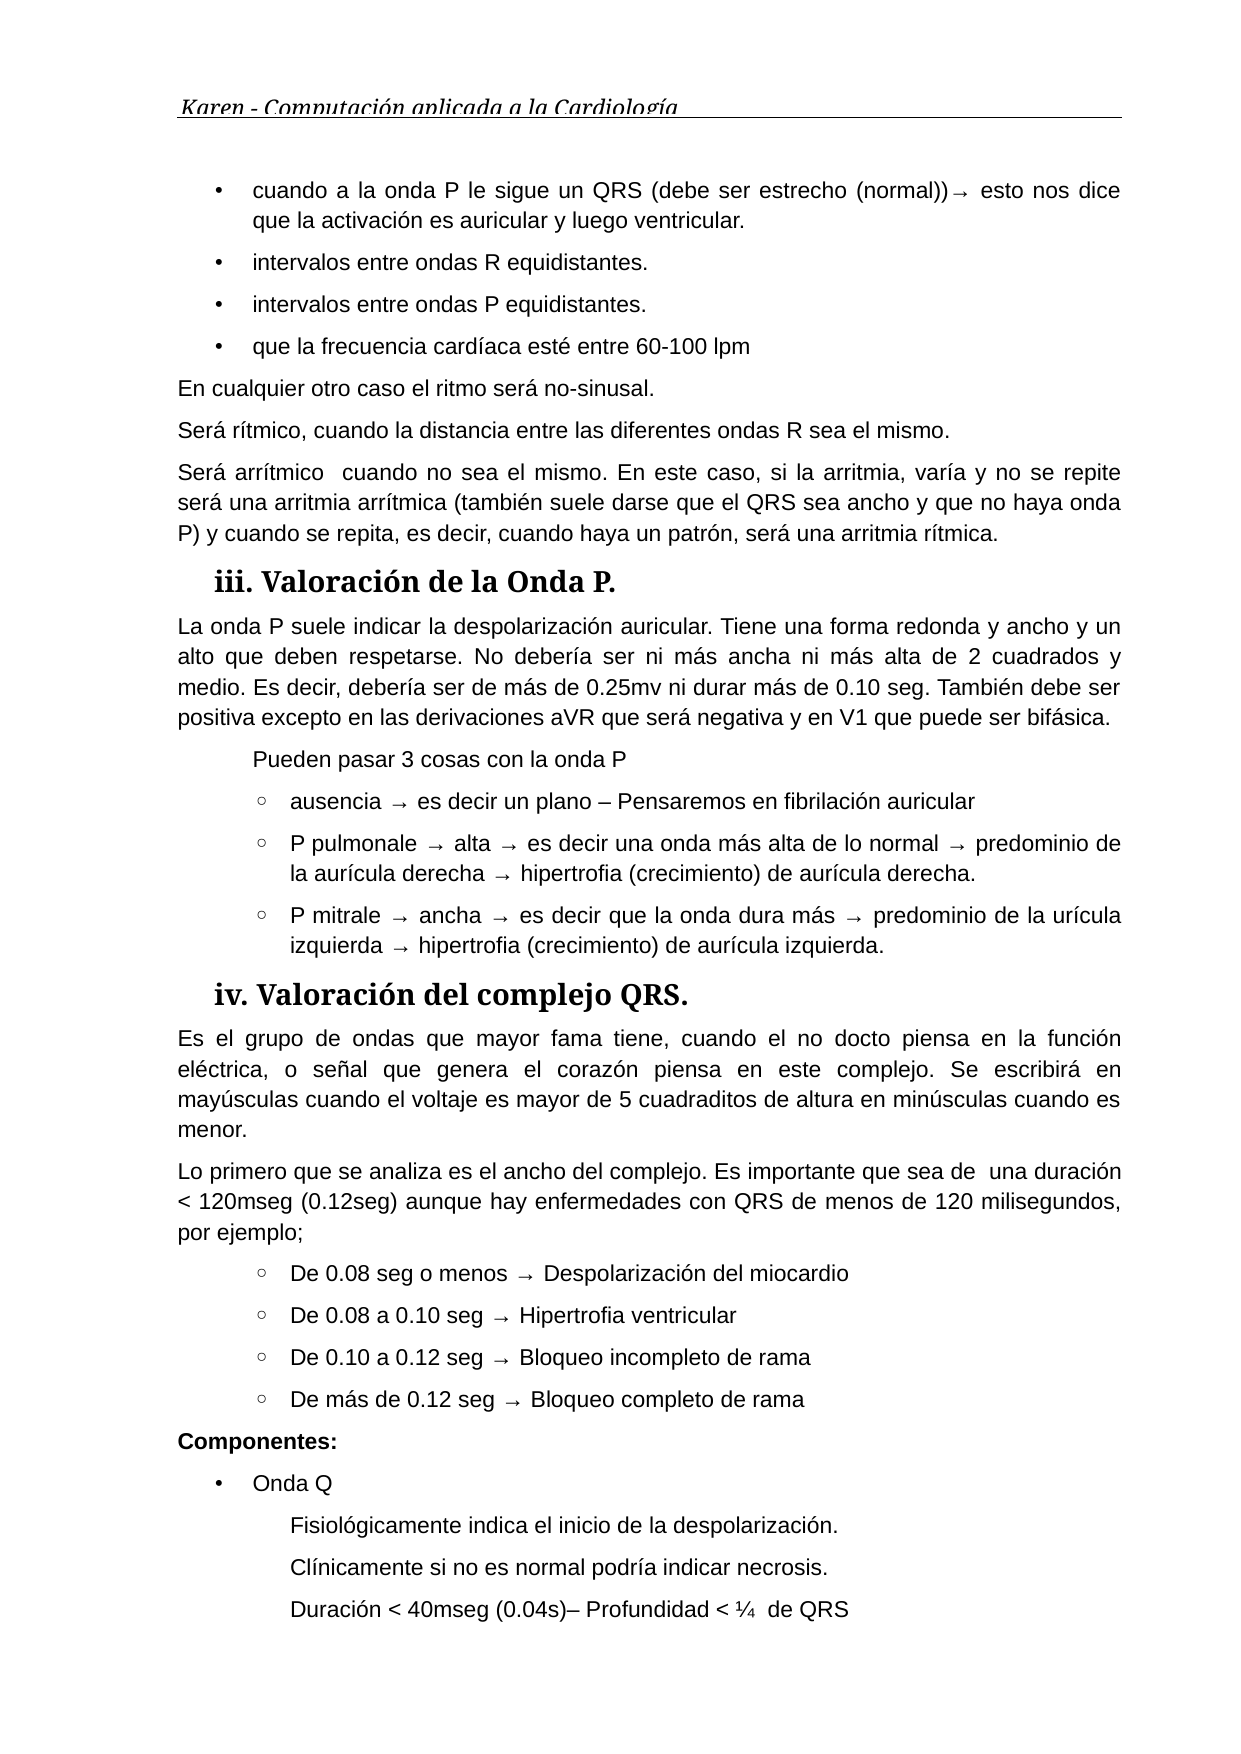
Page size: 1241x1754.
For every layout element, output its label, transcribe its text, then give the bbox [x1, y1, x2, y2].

list ausencia → es decir un plano – Pensaremos en fibrilación auricular [252, 788, 1122, 814]
list Fisiológicamente indica el inicio de la despolarización. [252, 1512, 1122, 1539]
text Lo primero que se analiza es el ancho del complejo. Es importante que sea de una duración < 120mseg (0.12seg) aunque hay enfermedades con QRS de menos de 120 milisegundos, por ejemplo; [177, 1158, 1122, 1245]
list Valoración del complejo QRS. [207, 974, 1122, 1014]
text Componentes: [177, 1428, 1122, 1455]
list cuando a la onda P le sigue un QRS (debe ser estrecho (normal))→ esto nos dice que la activación es auricular y luego ventricular. [215, 177, 1122, 234]
list De 0.08 a 0.10 seg → Hipertrofia ventricular [252, 1302, 1122, 1329]
list Pueden pasar 3 cosas con la onda P [215, 746, 1122, 772]
list Clínicamente si no es normal podría indicar necrosis. [252, 1554, 1122, 1581]
text Es el grupo de ondas que mayor fama tiene, cuando el no docto piensa en la función eléctrica, o señal que genera el corazón piensa en este complejo. Se escribirá en mayúsculas cuando el voltaje es mayor de 5 cuadraditos de altura en minúsculas cuando es menor. [177, 1025, 1122, 1142]
list que la frecuencia cardíaca esté entre 60-100 lpm [215, 333, 1122, 359]
text Será rítmico, cuando la distancia entre las diferentes ondas R sea el mismo. [177, 417, 1122, 443]
text En cualquier otro caso el ritmo será no-sinusal. [177, 375, 1122, 402]
text La onda P suele indicar la despolarización auricular. Tiene una forma redonda y ancho y un alto que deben respetarse. No debería ser ni más ancha ni más alta de 2 cuadrados y medio. Es decir, debería ser de más de 0.25mv ni durar más de 0.10 seg. También debe ser positiva excepto en las derivaciones aVR que será negativa y en V1 que puede ser bifásica. [177, 613, 1122, 730]
list Valoración de la Onda P. [207, 562, 1122, 601]
text Será arrítmico cuando no sea el mismo. En este caso, si la arritmia, varía y no se repite será una arritmia arrítmica (también suele darse que el QRS sea ancho y que no haya onda P) y cuando se repita, es decir, cuando haya un patrón, será una arritmia rítmica. [177, 459, 1122, 546]
list intervalos entre ondas R equidistantes. [215, 249, 1122, 276]
list Onda Q [215, 1470, 1122, 1497]
list Duración < 40mseg (0.04s)– Profundidad < ¼ de QRS [252, 1596, 1122, 1623]
list P mitrale → ancha → es decir que la onda dura más → predominio de la urícula izquierda → hipertrofia (crecimiento) de aurícula izquierda. [252, 902, 1122, 958]
list De 0.10 a 0.12 seg → Bloqueo incompleto de rama [252, 1344, 1122, 1371]
list De más de 0.12 seg → Bloqueo completo de rama [252, 1386, 1122, 1413]
list intervalos entre ondas P equidistantes. [215, 291, 1122, 318]
list De 0.08 seg o menos → Despolarización del miocardio [252, 1260, 1122, 1287]
list P pulmonale → alta → es decir una onda más alta de lo normal → predominio de la aurícula derecha → hipertrofia (crecimiento) de aurícula derecha. [252, 829, 1122, 886]
